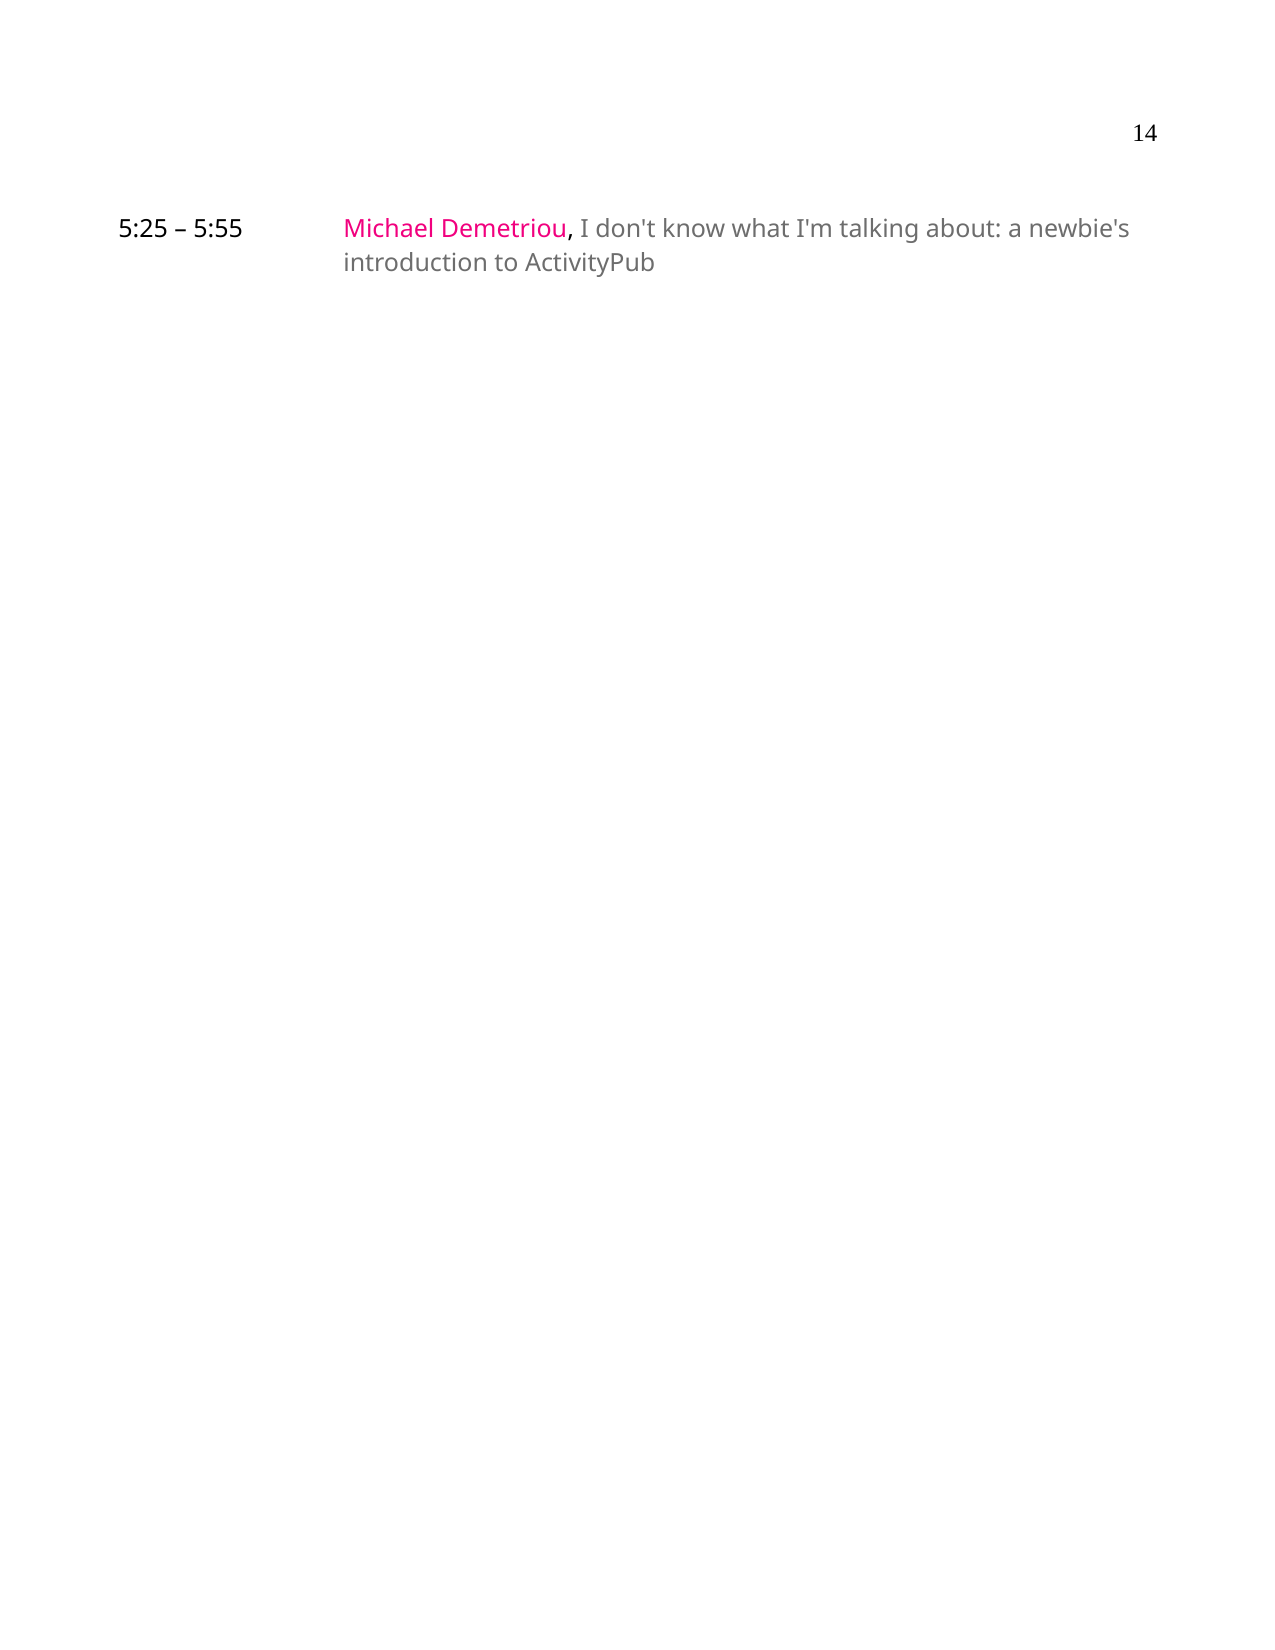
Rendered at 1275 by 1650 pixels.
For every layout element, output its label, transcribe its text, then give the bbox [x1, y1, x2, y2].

text 5:25 – 5:55 Michael Demetriou, I don't know what I'm talking about: a newbie's introduction to ActivityPub [118, 210, 1157, 278]
